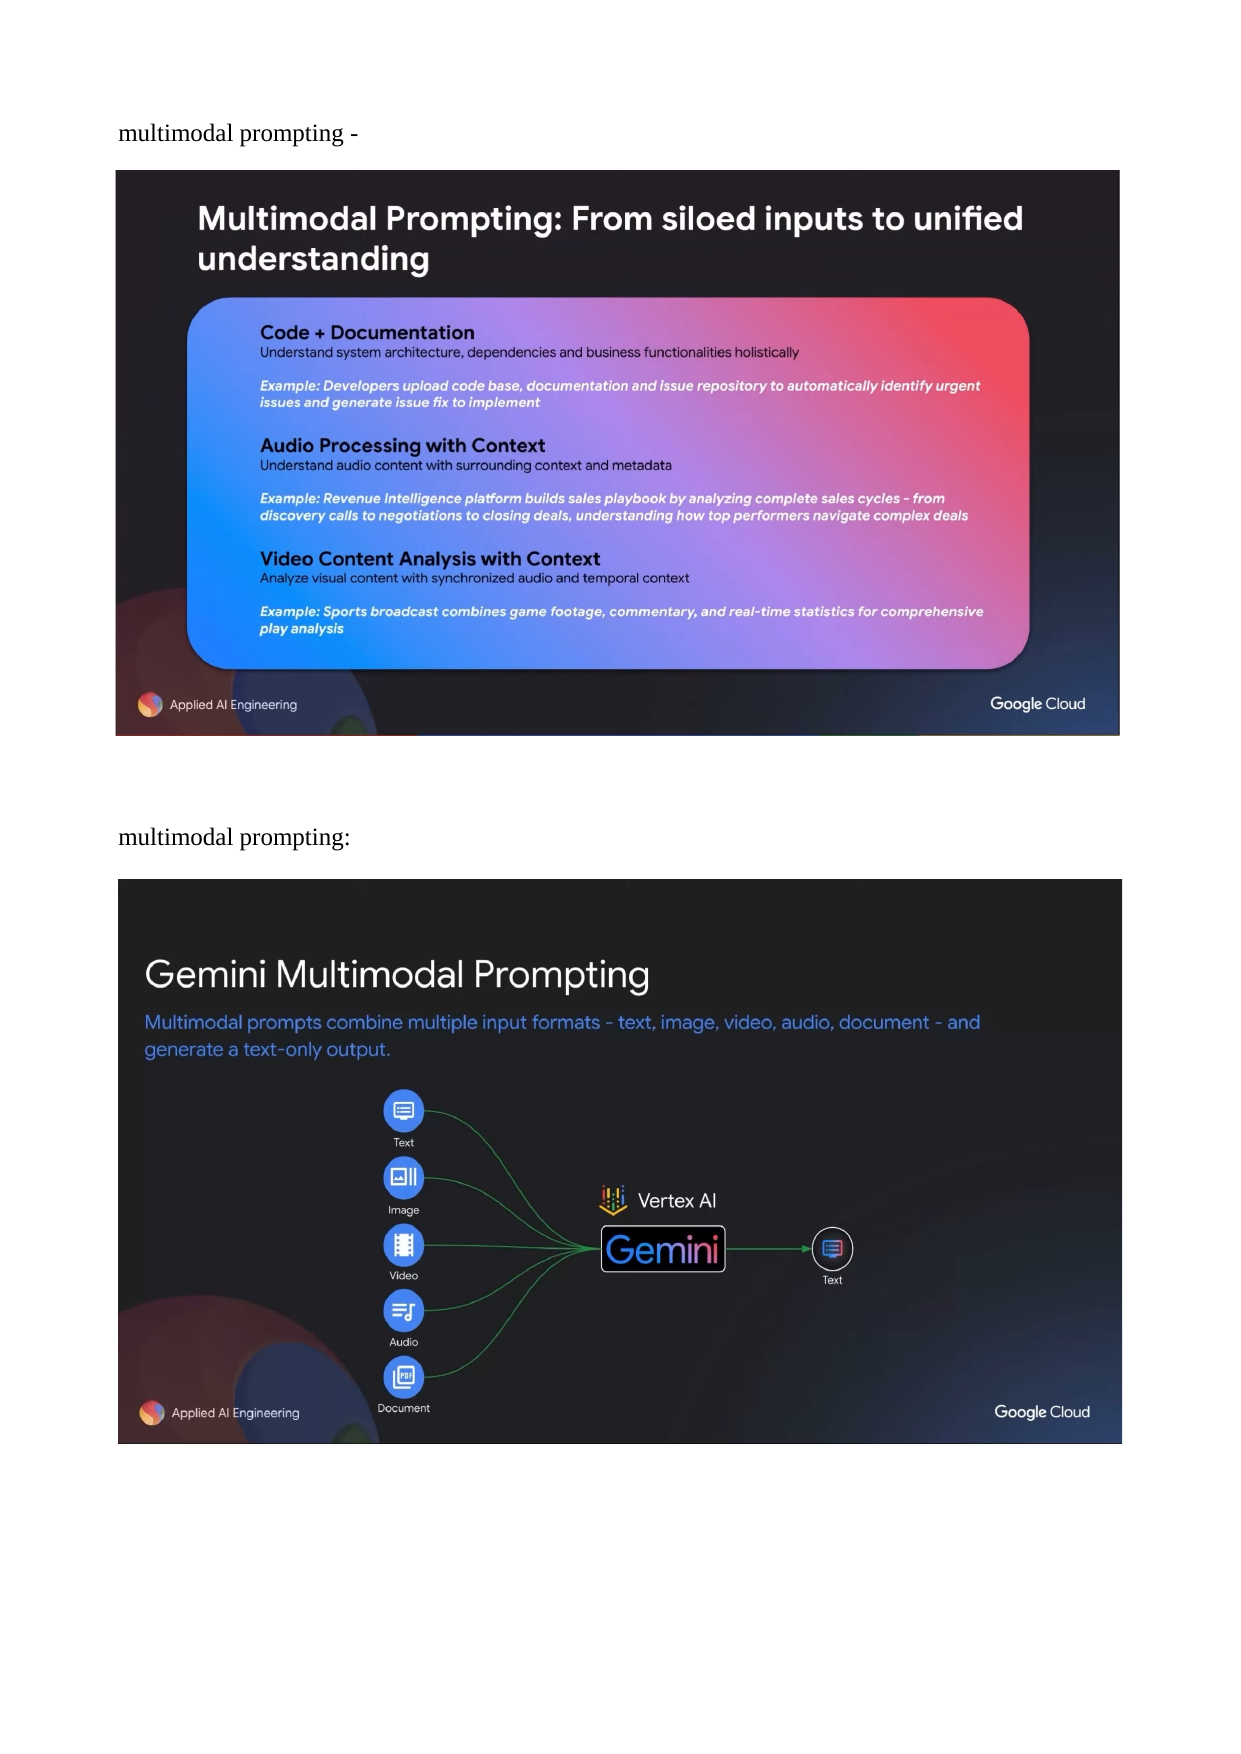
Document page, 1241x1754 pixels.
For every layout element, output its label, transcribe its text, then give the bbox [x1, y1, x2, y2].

picture [115, 170, 1120, 736]
text multimodal prompting - multimodal prompting: [118, 118, 1122, 850]
picture [118, 879, 1123, 1444]
